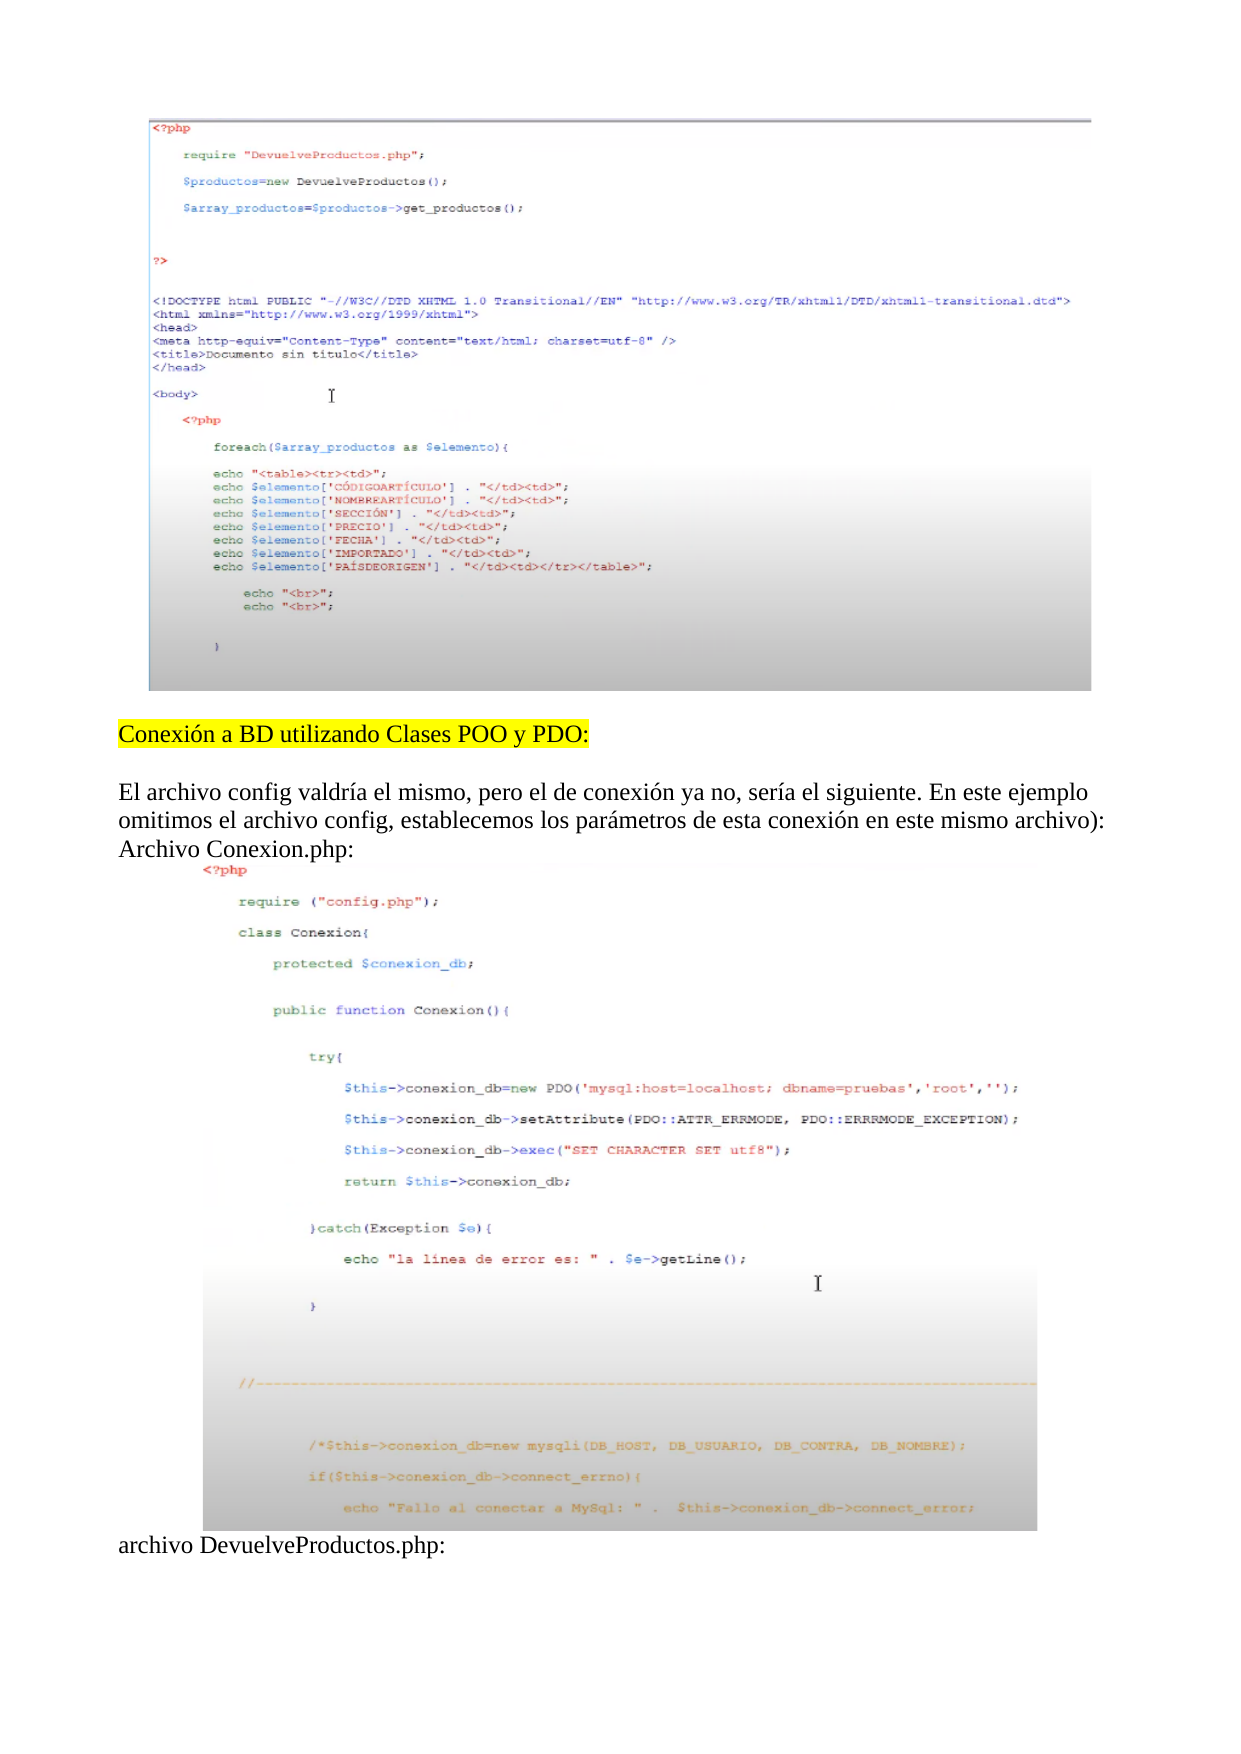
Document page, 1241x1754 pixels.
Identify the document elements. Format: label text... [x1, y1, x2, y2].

text El archivo config valdría el mismo, pero el de conexión ya no, sería el siguiente. En este ejemplo omitimos el archivo config, establecemos los parámetros de esta conexión en este mismo archivo): [118, 777, 1122, 834]
text Conexión a BD utilizando Clases POO y PDO: [118, 719, 1122, 748]
picture [202, 863, 1038, 1531]
text Archivo Conexion.php: [118, 834, 1122, 863]
text archivo DevuelveProductos.php: [118, 863, 1122, 1559]
picture [148, 118, 1092, 691]
